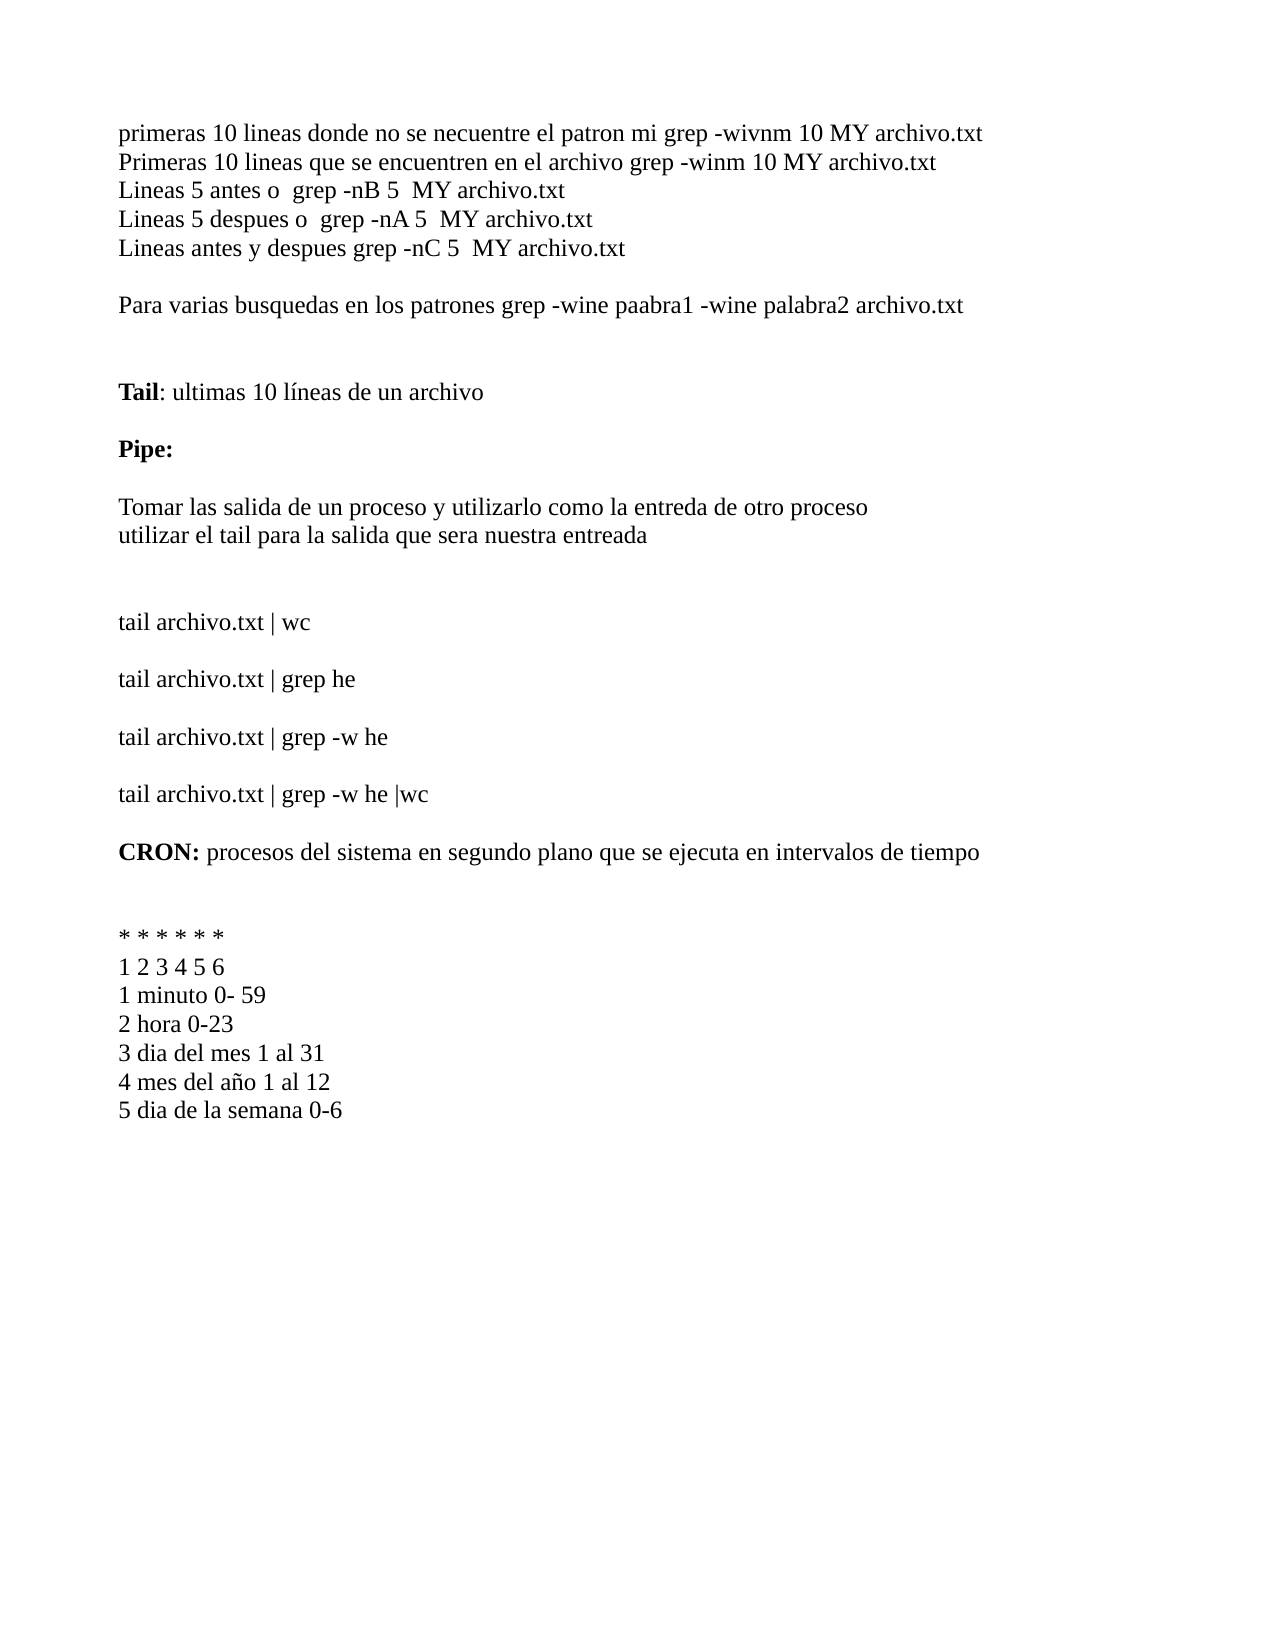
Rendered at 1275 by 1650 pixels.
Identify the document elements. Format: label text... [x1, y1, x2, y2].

text * * * * * * [118, 923, 1157, 952]
text tail archivo.txt | grep -w he [118, 722, 1157, 751]
text 2 hora 0-23 [118, 1009, 1157, 1038]
text Lineas 5 antes o grep -nB 5 MY archivo.txt [118, 176, 1157, 204]
text Tomar las salida de un proceso y utilizarlo como la entreda de otro proceso [118, 492, 1157, 521]
text CRON: procesos del sistema en segundo plano que se ejecuta en intervalos de tiempo [118, 837, 1157, 866]
text Tail: ultimas 10 líneas de un archivo [118, 377, 1157, 406]
text Lineas 5 despues o grep -nA 5 MY archivo.txt [118, 204, 1157, 233]
text 5 dia de la semana 0-6 [118, 1096, 1157, 1124]
text primeras 10 lineas donde no se necuentre el patron mi grep -wivnm 10 MY archivo.txt [118, 118, 1157, 147]
text tail archivo.txt | grep he [118, 664, 1157, 693]
text 1 minuto 0- 59 [118, 981, 1157, 1009]
text tail archivo.txt | wc [118, 607, 1157, 636]
text tail archivo.txt | grep -w he |wc [118, 779, 1157, 808]
text utilizar el tail para la salida que sera nuestra entreada [118, 521, 1157, 549]
text Para varias busquedas en los patrones grep -wine paabra1 -wine palabra2 archivo.txt [118, 291, 1157, 319]
text 1 2 3 4 5 6 [118, 952, 1157, 981]
text Primeras 10 lineas que se encuentren en el archivo grep -winm 10 MY archivo.txt [118, 147, 1157, 176]
text 3 dia del mes 1 al 31 [118, 1038, 1157, 1067]
text 4 mes del año 1 al 12 [118, 1067, 1157, 1096]
text Lineas antes y despues grep -nC 5 MY archivo.txt [118, 233, 1157, 262]
text Pipe: [118, 434, 1157, 463]
